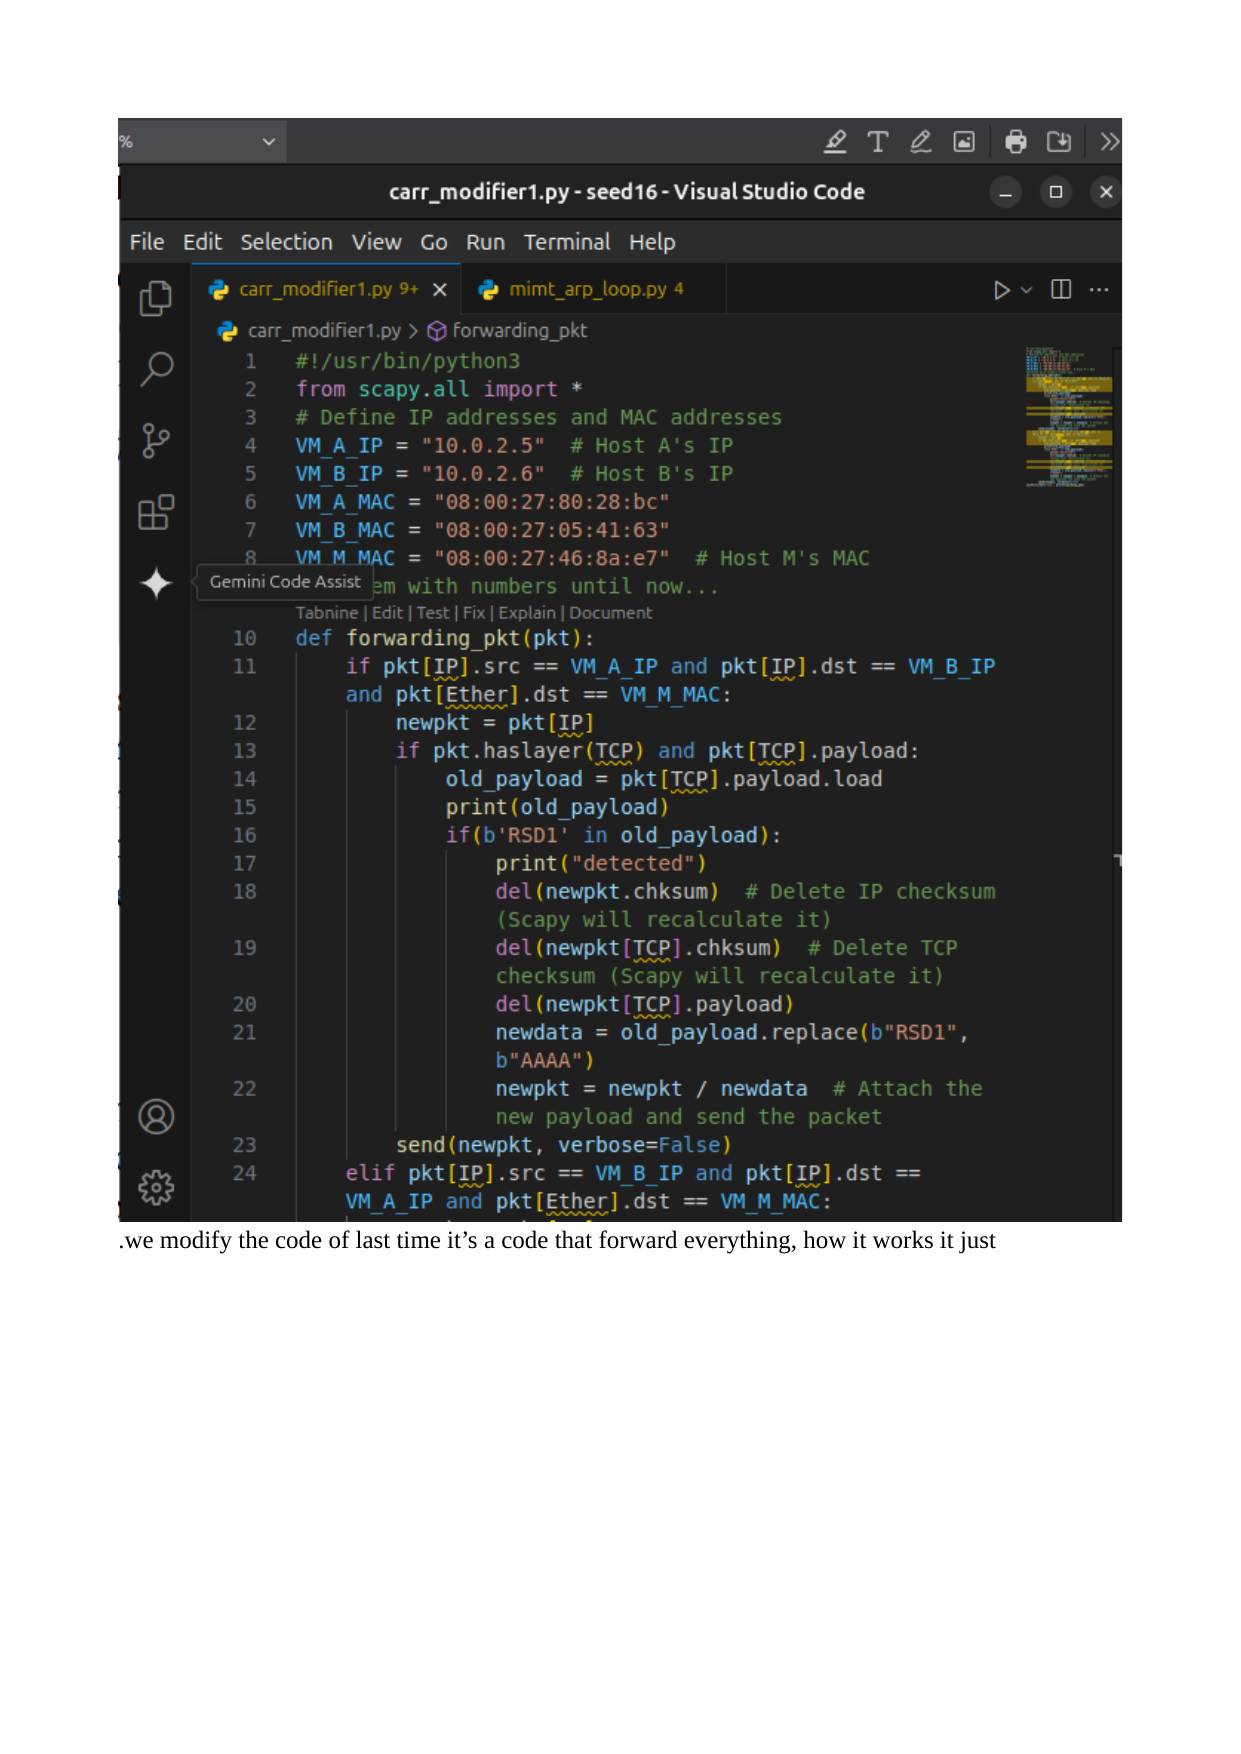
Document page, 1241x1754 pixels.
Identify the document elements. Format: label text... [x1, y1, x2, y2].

text .we modify the code of last time it’s a code that forward everything, how it works it just [118, 1222, 1122, 1254]
picture [118, 118, 1123, 1222]
